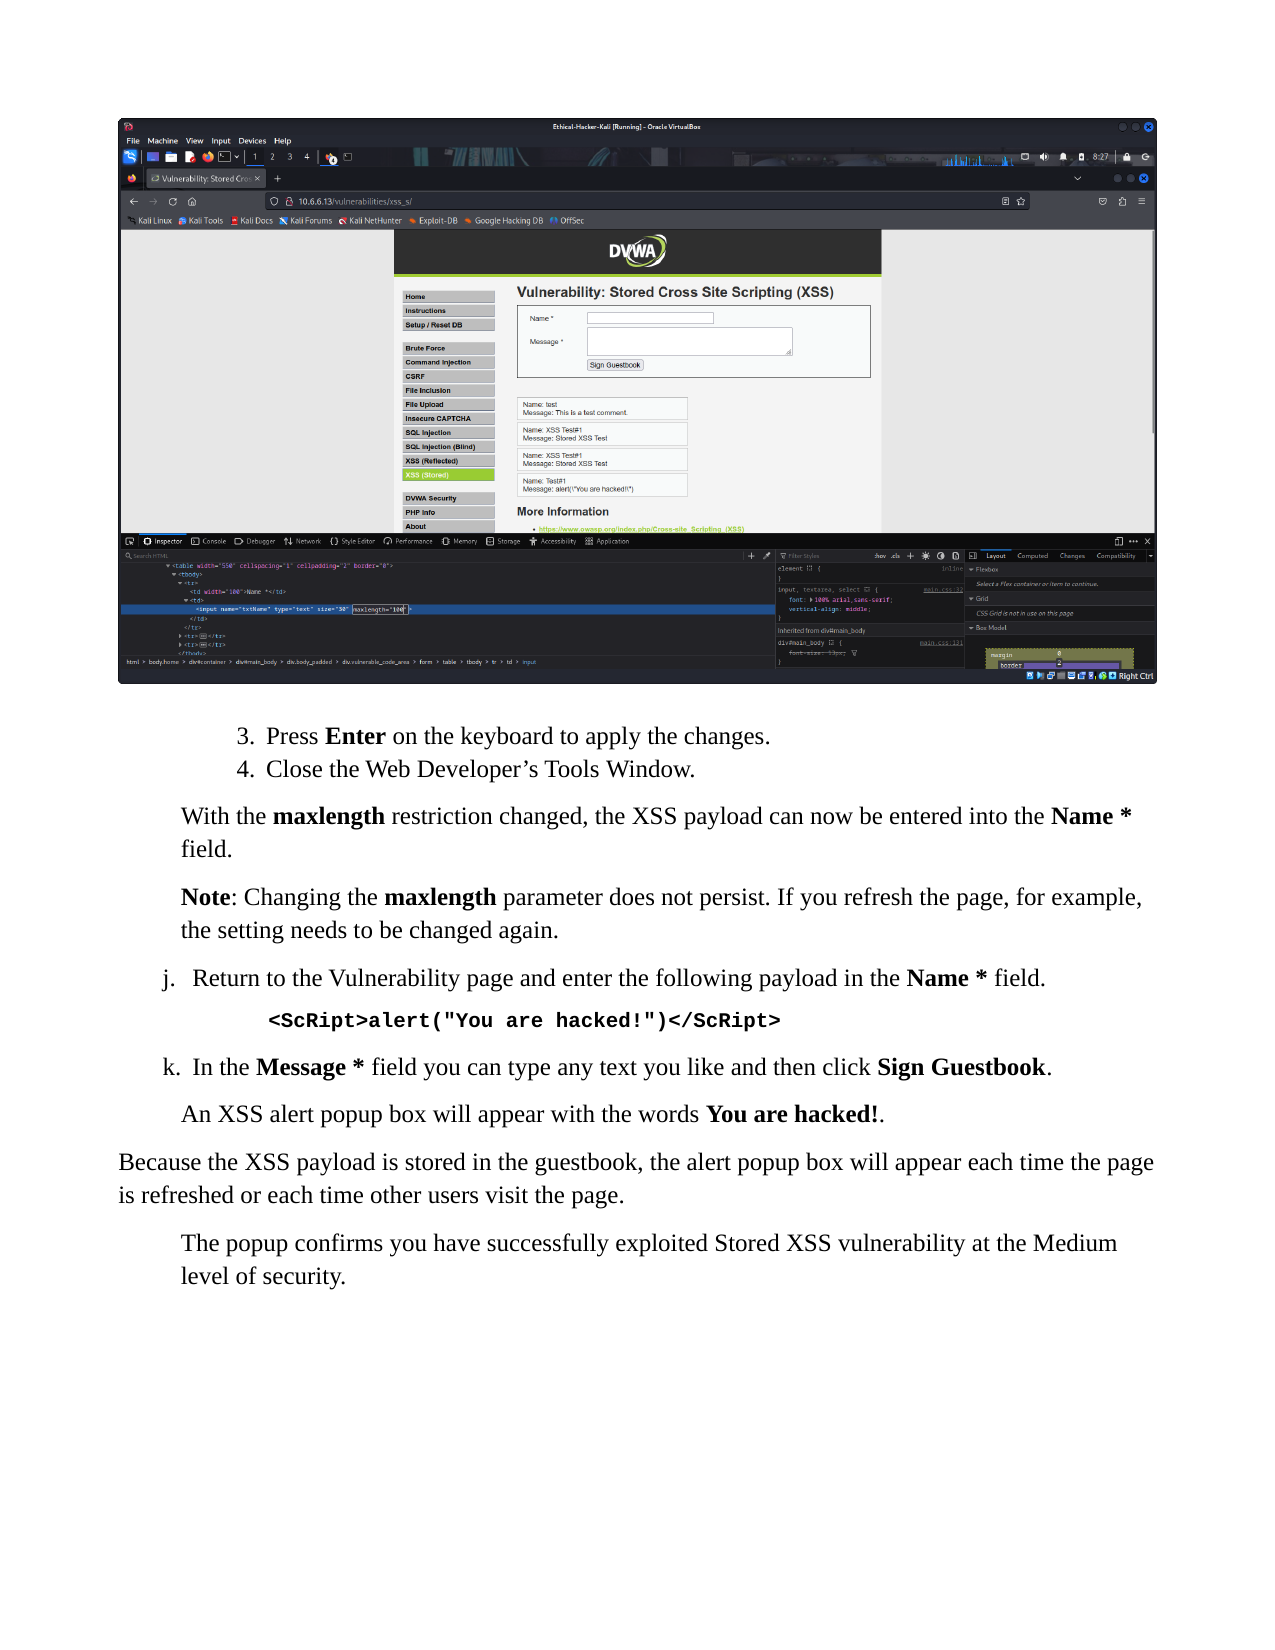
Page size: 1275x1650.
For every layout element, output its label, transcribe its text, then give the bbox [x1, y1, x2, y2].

picture [118, 118, 1157, 684]
text The popup confirms you have successfully exploited Stored XSS vulnerability at the Medium level of security. [181, 1228, 1157, 1289]
text Because the XSS payload is stored in the guestbook, the alert popup box will appear each time the page is refreshed or each time other users visit the page. [118, 1147, 1157, 1209]
text An XSS alert popup box will appear with the words You are hacked!. [181, 1099, 1157, 1128]
text Note: Changing the maxlength parameter does not persist. If you refresh the page, for example, the setting needs to be changed again. [181, 882, 1157, 944]
text With the maxlength restriction changed, the XSS payload can now be entered into the Name * field. [181, 801, 1157, 863]
list In the Message * field you can type any text you like and then click Sign Guestbook. [162, 1052, 1157, 1081]
list Press Enter on the keyboard to apply the changes. [236, 721, 1157, 749]
list Close the Web Developer’s Tools Window. [236, 754, 1157, 782]
text <ScRipt>alert("You are hacked!")</ScRipt> [268, 1010, 1157, 1034]
list Return to the Vulnerability page and enter the following payload in the Name * field. [162, 963, 1157, 991]
